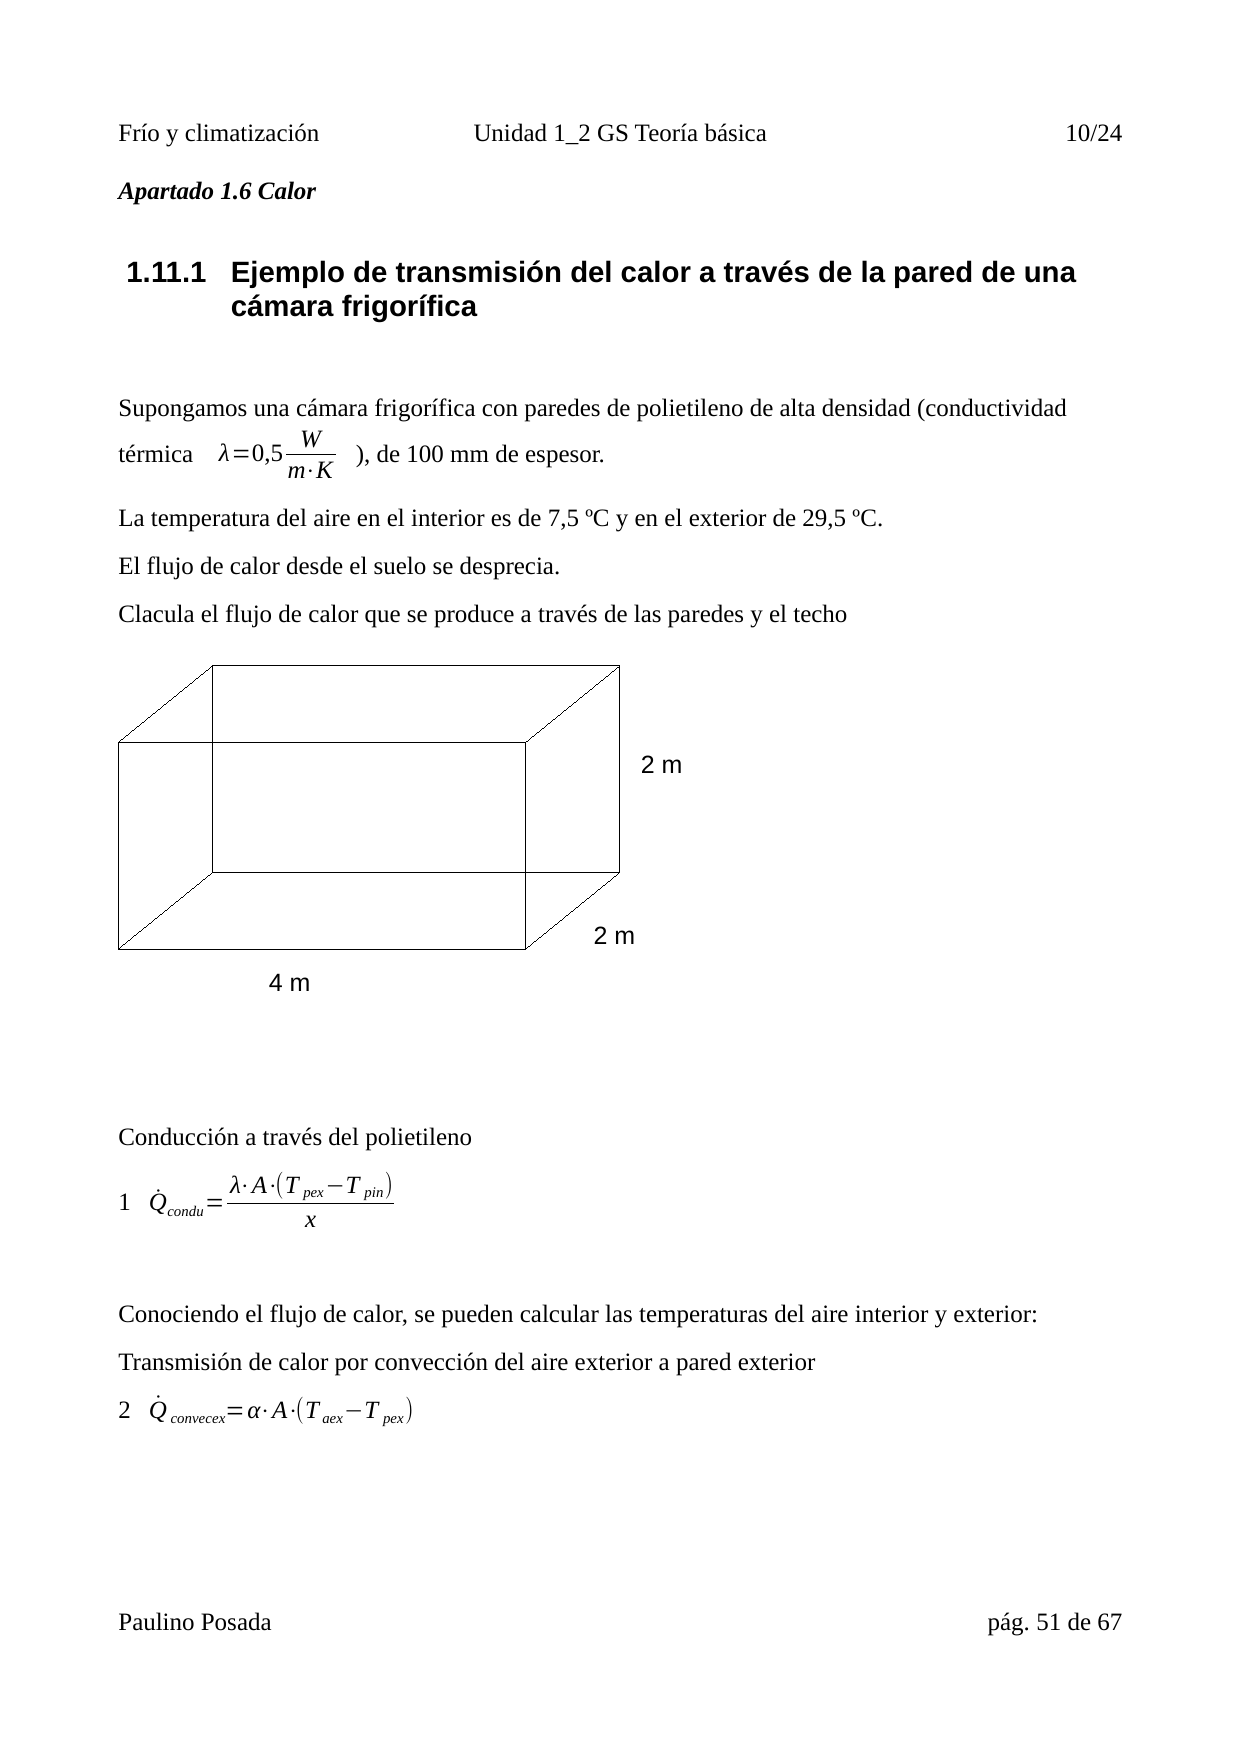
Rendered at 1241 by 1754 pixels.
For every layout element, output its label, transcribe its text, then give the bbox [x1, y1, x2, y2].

text Clacula el flujo de calor que se produce a través de las paredes y el techo [118, 599, 1122, 627]
text Supongamos una cámara frigorífica con paredes de polietileno de alta densidad (conductividad térmica ), de 100 mm de espesor. [118, 393, 1122, 484]
text El flujo de calor desde el suelo se desprecia. [118, 551, 1122, 580]
text 1 [118, 1170, 1122, 1233]
text 2 [118, 1395, 1122, 1427]
text Conducción a través del polietileno [118, 1122, 1122, 1151]
text Conociendo el flujo de calor, se pueden calcular las temperaturas del aire interior y exterior: [118, 1299, 1122, 1328]
subtitle Ejemplo de transmisión del calor a través de la pared de una cámara frigorífica [118, 255, 1122, 322]
text Transmisión de calor por convección del aire exterior a pared exterior [118, 1347, 1122, 1376]
text Apartado 1.6 Calor [118, 176, 1122, 205]
text La temperatura del aire en el interior es de 7,5 ºC y en el exterior de 29,5 ºC. [118, 503, 1122, 532]
